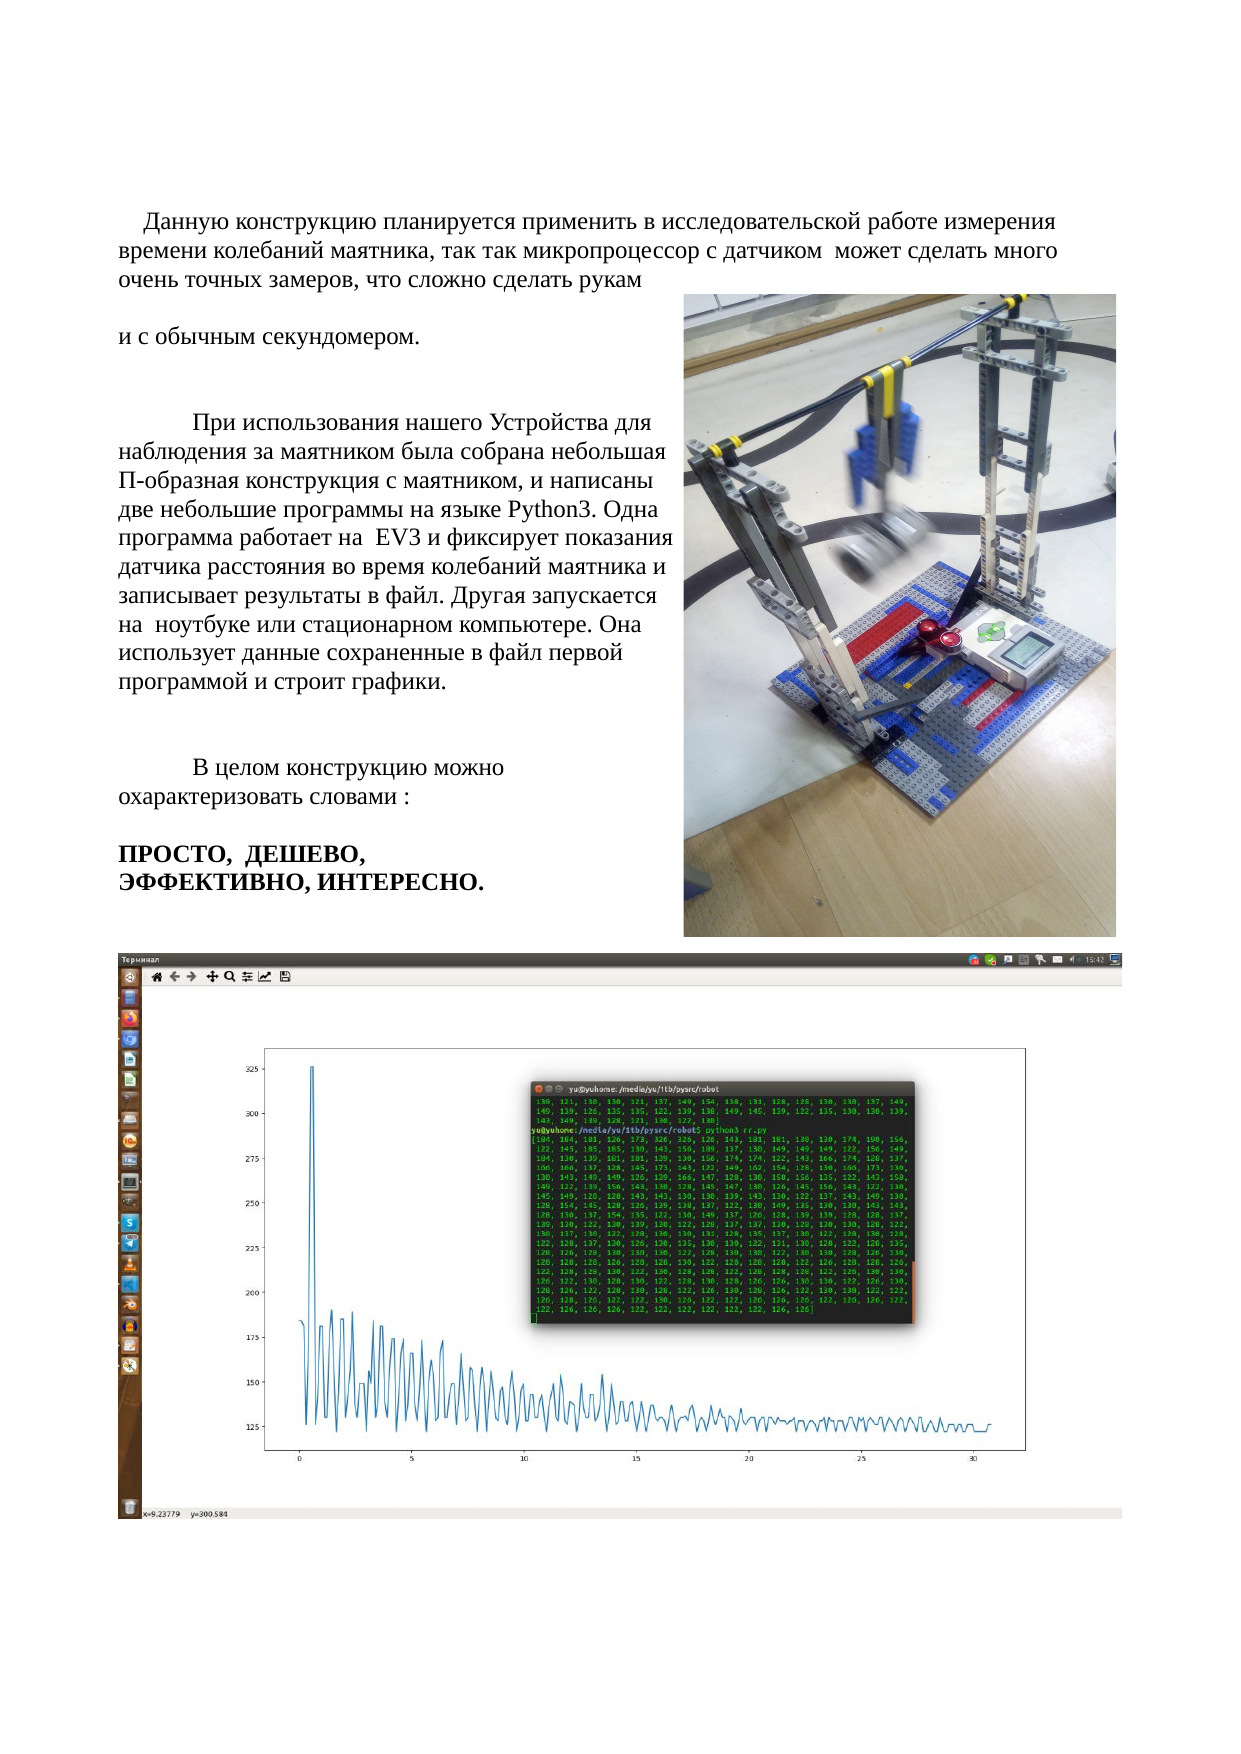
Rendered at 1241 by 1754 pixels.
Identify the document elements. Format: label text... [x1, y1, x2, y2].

text и с обычным секундомером. [118, 321, 683, 350]
text Данную конструкцию планируется применить в исследовательской работе измерения времени колебаний маятника, так так микропроцессор с датчиком может сделать много очень точных замеров, что сложно сделать рукам [118, 206, 1122, 321]
picture [118, 953, 1123, 1519]
text В целом конструкцию можно охарактеризовать словами : [118, 752, 683, 810]
text ПРОСТО, ДЕШЕВО, [118, 839, 683, 867]
picture [683, 294, 1117, 937]
text [118, 1547, 1122, 1604]
text ЭФФЕКТИВНО, ИНТЕРЕСНО. [118, 867, 683, 896]
text При использования нашего Устройства для наблюдения за маятником была собрана небольшая П-образная конструкция с маятником, и написаны две небольшие программы на языке Python3. Одна программа работает на EV3 и фиксирует показания датчика расстояния во время колебаний маятника и записывает результаты в файл. Другая запускается на ноутбуке или стационарном компьютере. Она использует данные сохраненные в файл первой программой и строит графики. [118, 407, 683, 695]
